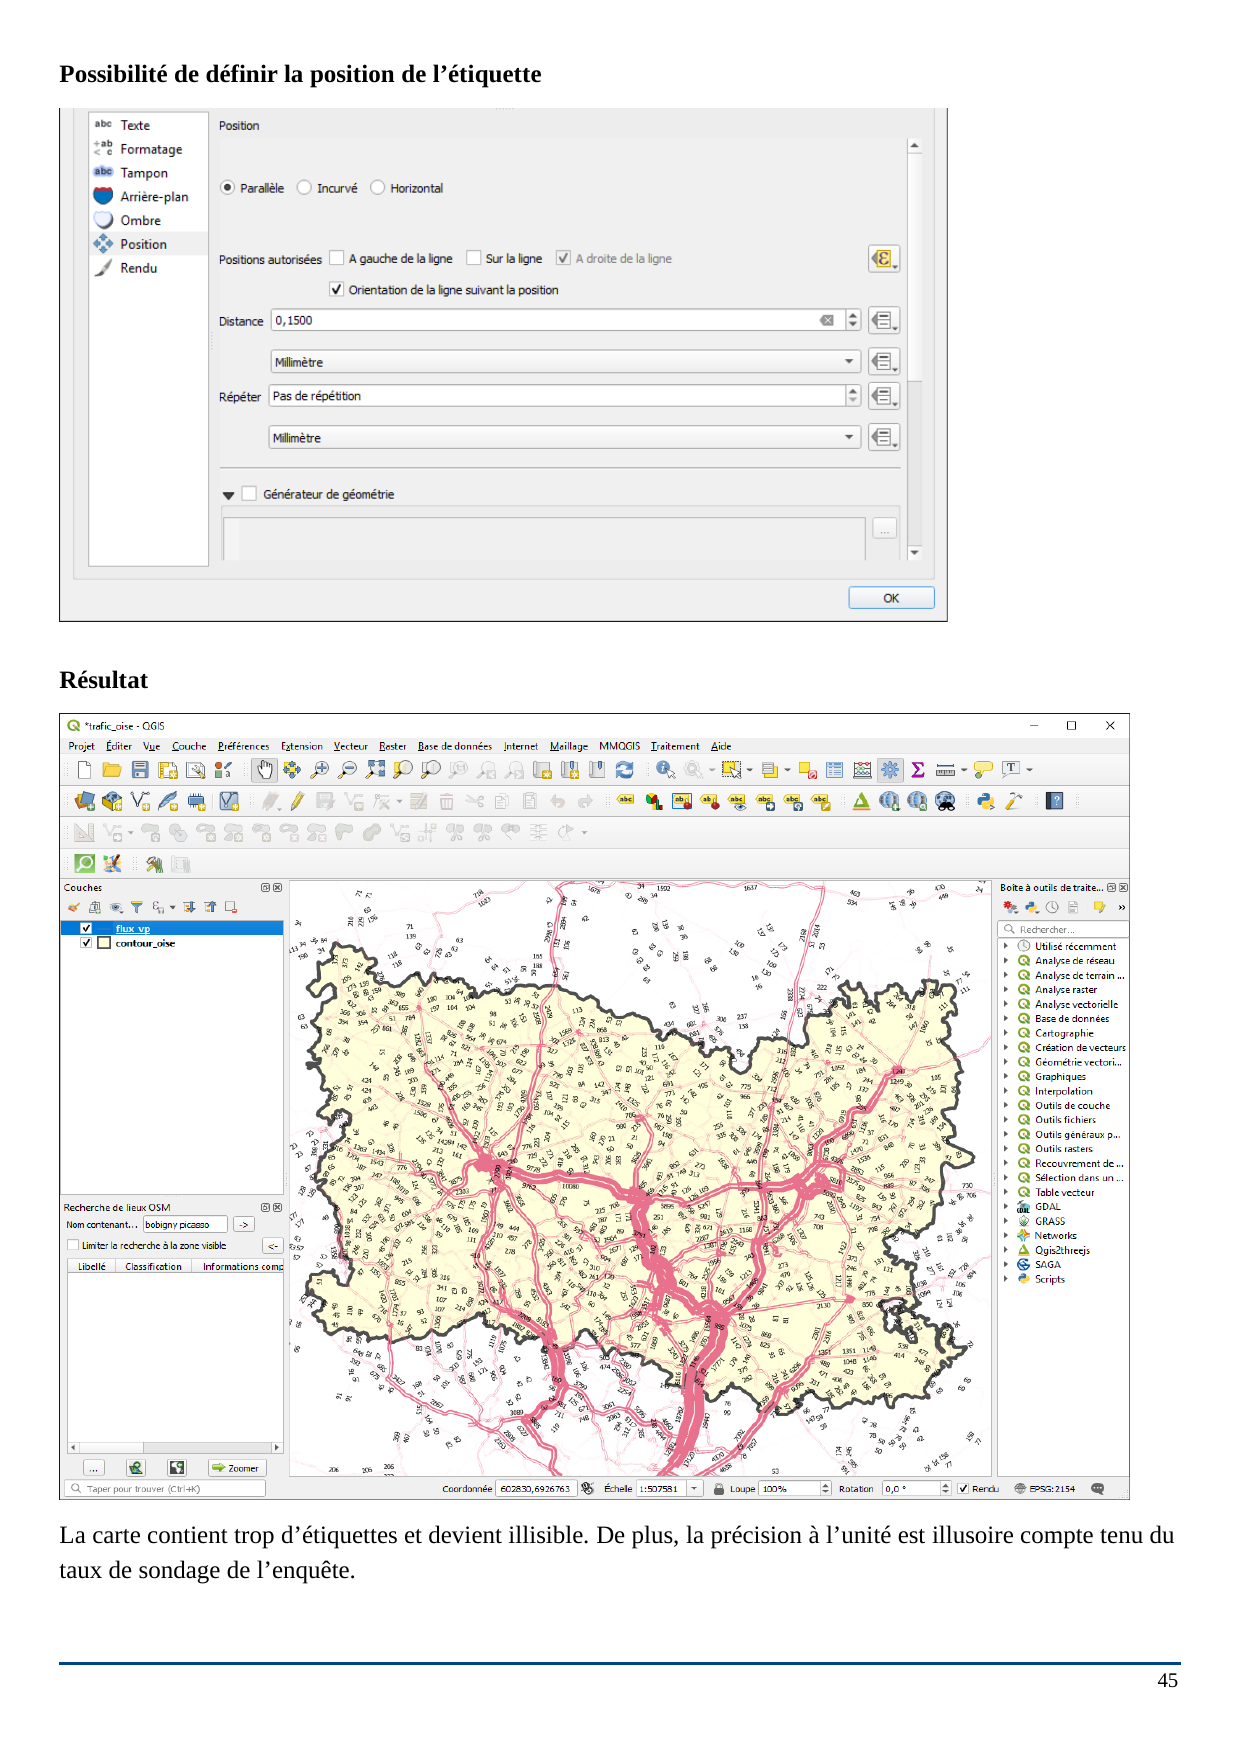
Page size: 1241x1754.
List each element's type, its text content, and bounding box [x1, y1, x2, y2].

picture [59, 108, 948, 622]
text Résultat [59, 664, 1181, 694]
picture [59, 713, 1130, 1500]
text Possibilité de définir la position de l’étiquette [59, 59, 1181, 88]
text La carte contient trop d’étiquettes et devient illisible. De plus, la précision à l’unité est illusoire compte tenu du taux de sondage de l’enquête. [59, 1520, 1181, 1584]
